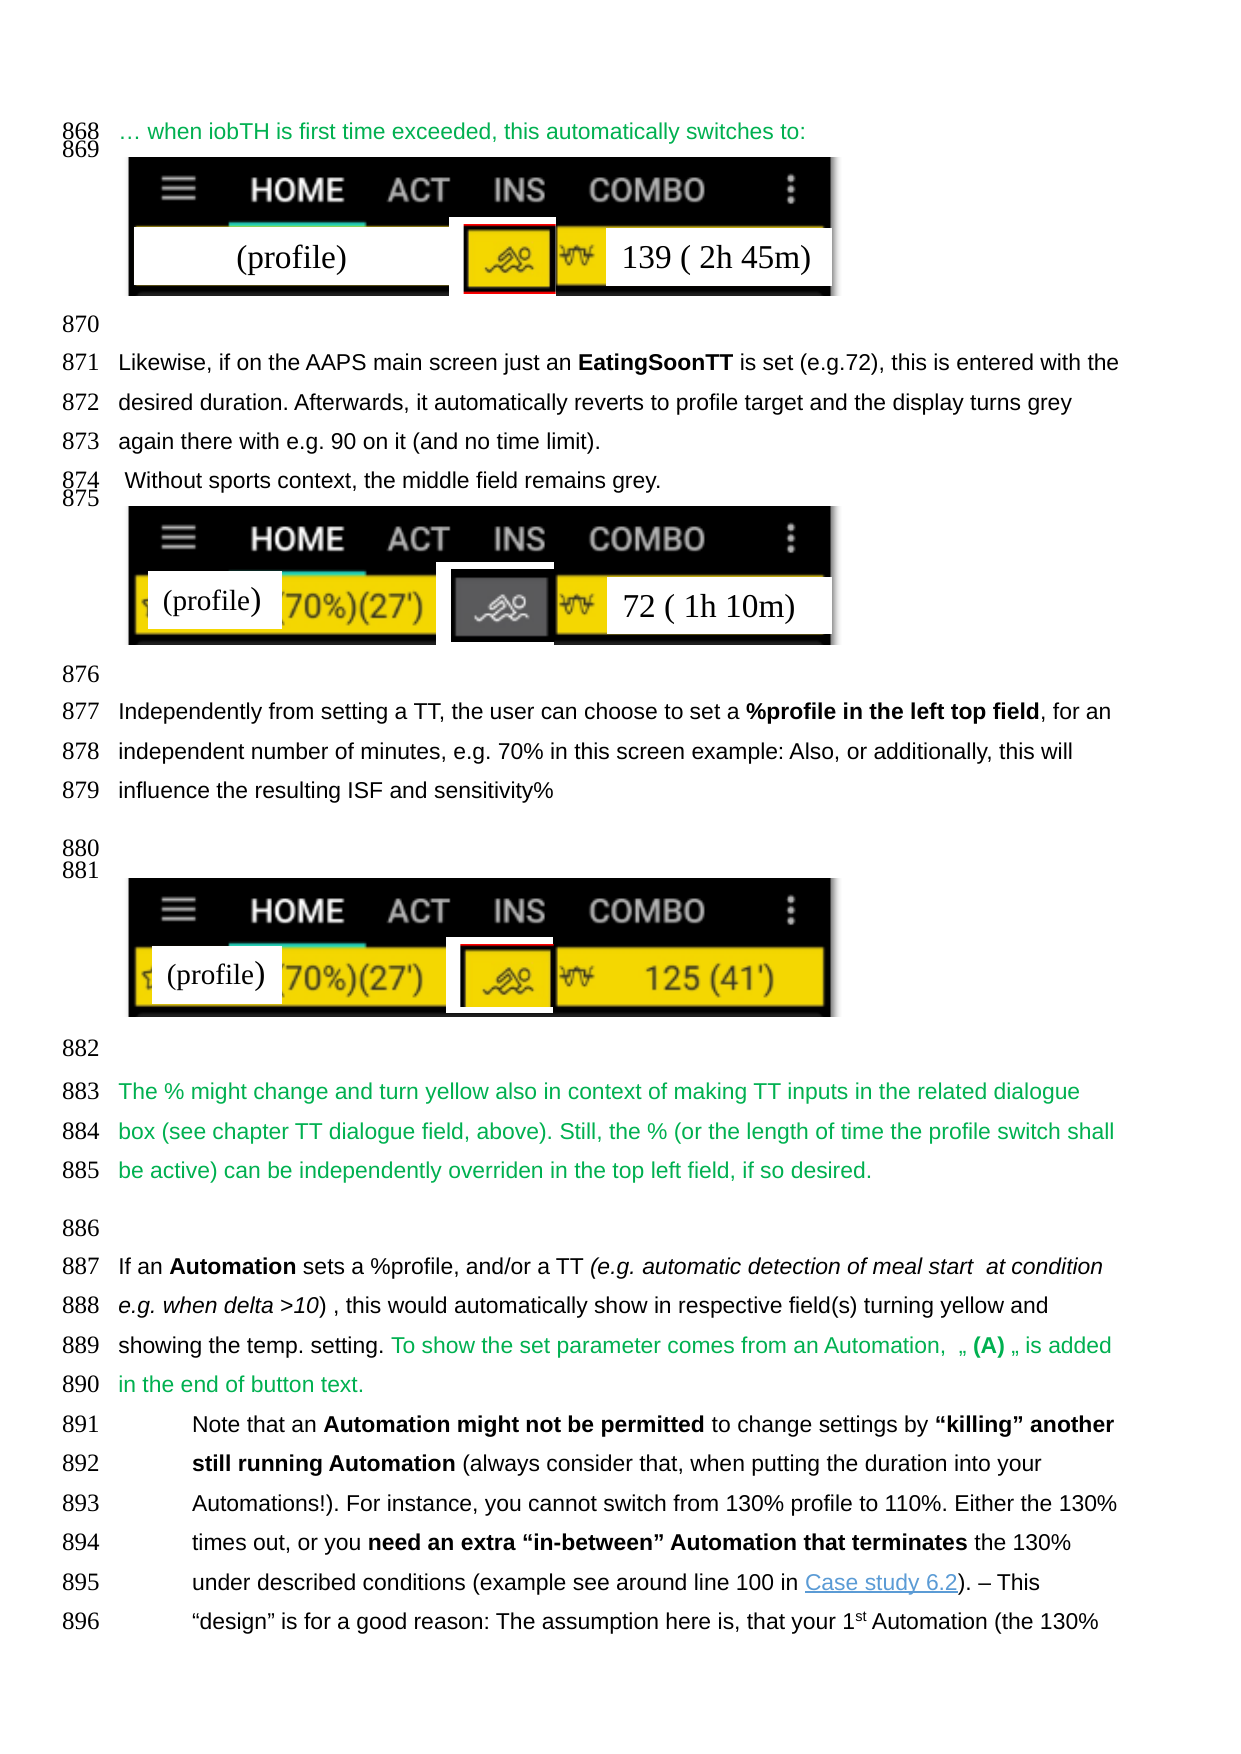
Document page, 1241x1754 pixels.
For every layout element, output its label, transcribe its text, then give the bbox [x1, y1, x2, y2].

text 72 ( 1h 10m) [622, 586, 817, 624]
text If an Automation sets a %profile, and/or a TT (e.g. automatic detection of meal start at condition e.g. when delta >10) , this would automatically show in respective field(s) turning yellow and showing the temp. setting. To show the set parameter comes from an Automation, „ (A) „ is added in the end of button text. [118, 1253, 1122, 1398]
text (profile)) [167, 953, 267, 996]
list Independently from setting a TT, the user can choose to set a %profile in the left top field, for an independent number of minutes, e.g. 70% in this screen example: Also, or additionally, this will influence the resulting ISF and sensitivity% [118, 698, 1122, 803]
text (profile) [149, 237, 434, 275]
text Likewise, if on the AAPS main screen just an EatingSoonTT is set (e.g.72), this is entered with the desired duration. Afterwards, it automatically reverts to profile target and the display turns grey again there with e.g. 90 on it (and no time limit). [118, 349, 1122, 454]
text … when iobTH is first time exceeded, this automatically switches to: [118, 118, 1122, 144]
list The % might change and turn yellow also in context of making TT inputs in the related dialogue box (see chapter TT dialogue field, above). Still, the % (or the length of time the profile switch shall be active) can be independently overriden in the top left field, if so desired. [118, 1078, 1122, 1184]
text 139 ( 2h 45m) [621, 238, 817, 276]
text (profile)) [163, 579, 267, 622]
text Without sports context, the middle field remains grey. [118, 467, 1122, 494]
text Note that an Automation might not be permitted to change settings by “killing” another still running Automation (always consider that, when putting the duration into your Automations!). For instance, you cannot switch from 130% profile to 110%. Either the 130% times out, or you need an extra “in-between” Automation that terminates the 130% under described conditions (example see around line 100 in Case study 6.2). – This “design” is for a good reason: The assumption here is, that your 1st Automation (the 130% [192, 1411, 1122, 1634]
